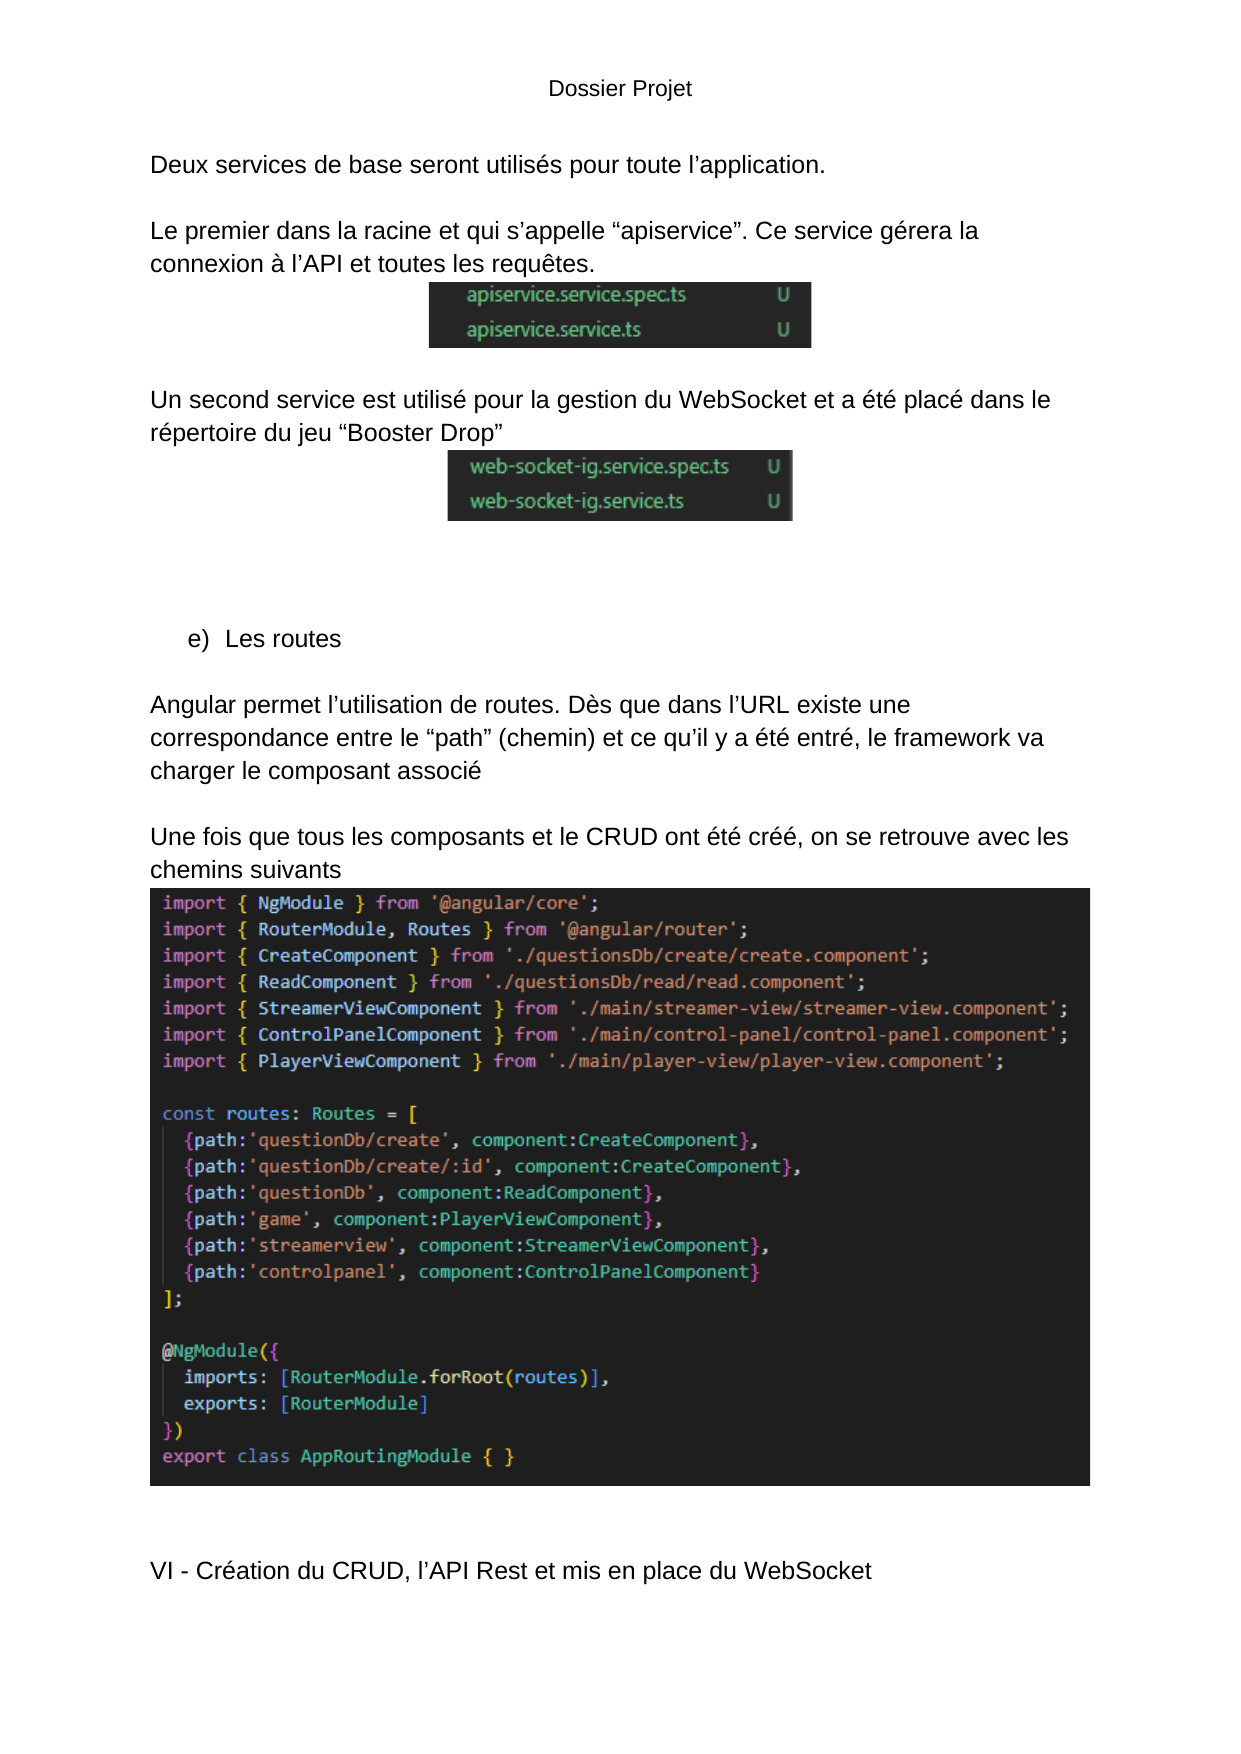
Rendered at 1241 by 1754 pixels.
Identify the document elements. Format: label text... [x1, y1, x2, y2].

text Le premier dans la racine et qui s’appelle “apiservice”. Ce service gérera la connexion à l’API et toutes les requêtes. [150, 216, 1090, 278]
text VI - Création du CRUD, l’API Rest et mis en place du WebSocket [150, 1556, 1090, 1584]
list Les routes [187, 624, 1090, 653]
picture [447, 450, 793, 521]
text Un second service est utilisé pour la gestion du WebSocket et a été placé dans le répertoire du jeu “Booster Drop” [150, 384, 1090, 446]
text Angular permet l’utilisation de routes. Dès que dans l’URL existe une correspondance entre le “path” (chemin) et ce qu’il y a été entré, le framework va charger le composant associé [150, 690, 1090, 785]
picture [428, 282, 812, 348]
text Une fois que tous les composants et le CRUD ont été créé, on se retrouve avec les chemins suivants [150, 822, 1090, 884]
picture [150, 888, 1091, 1486]
text Deux services de base seront utilisés pour toute l’application. [150, 150, 1090, 179]
